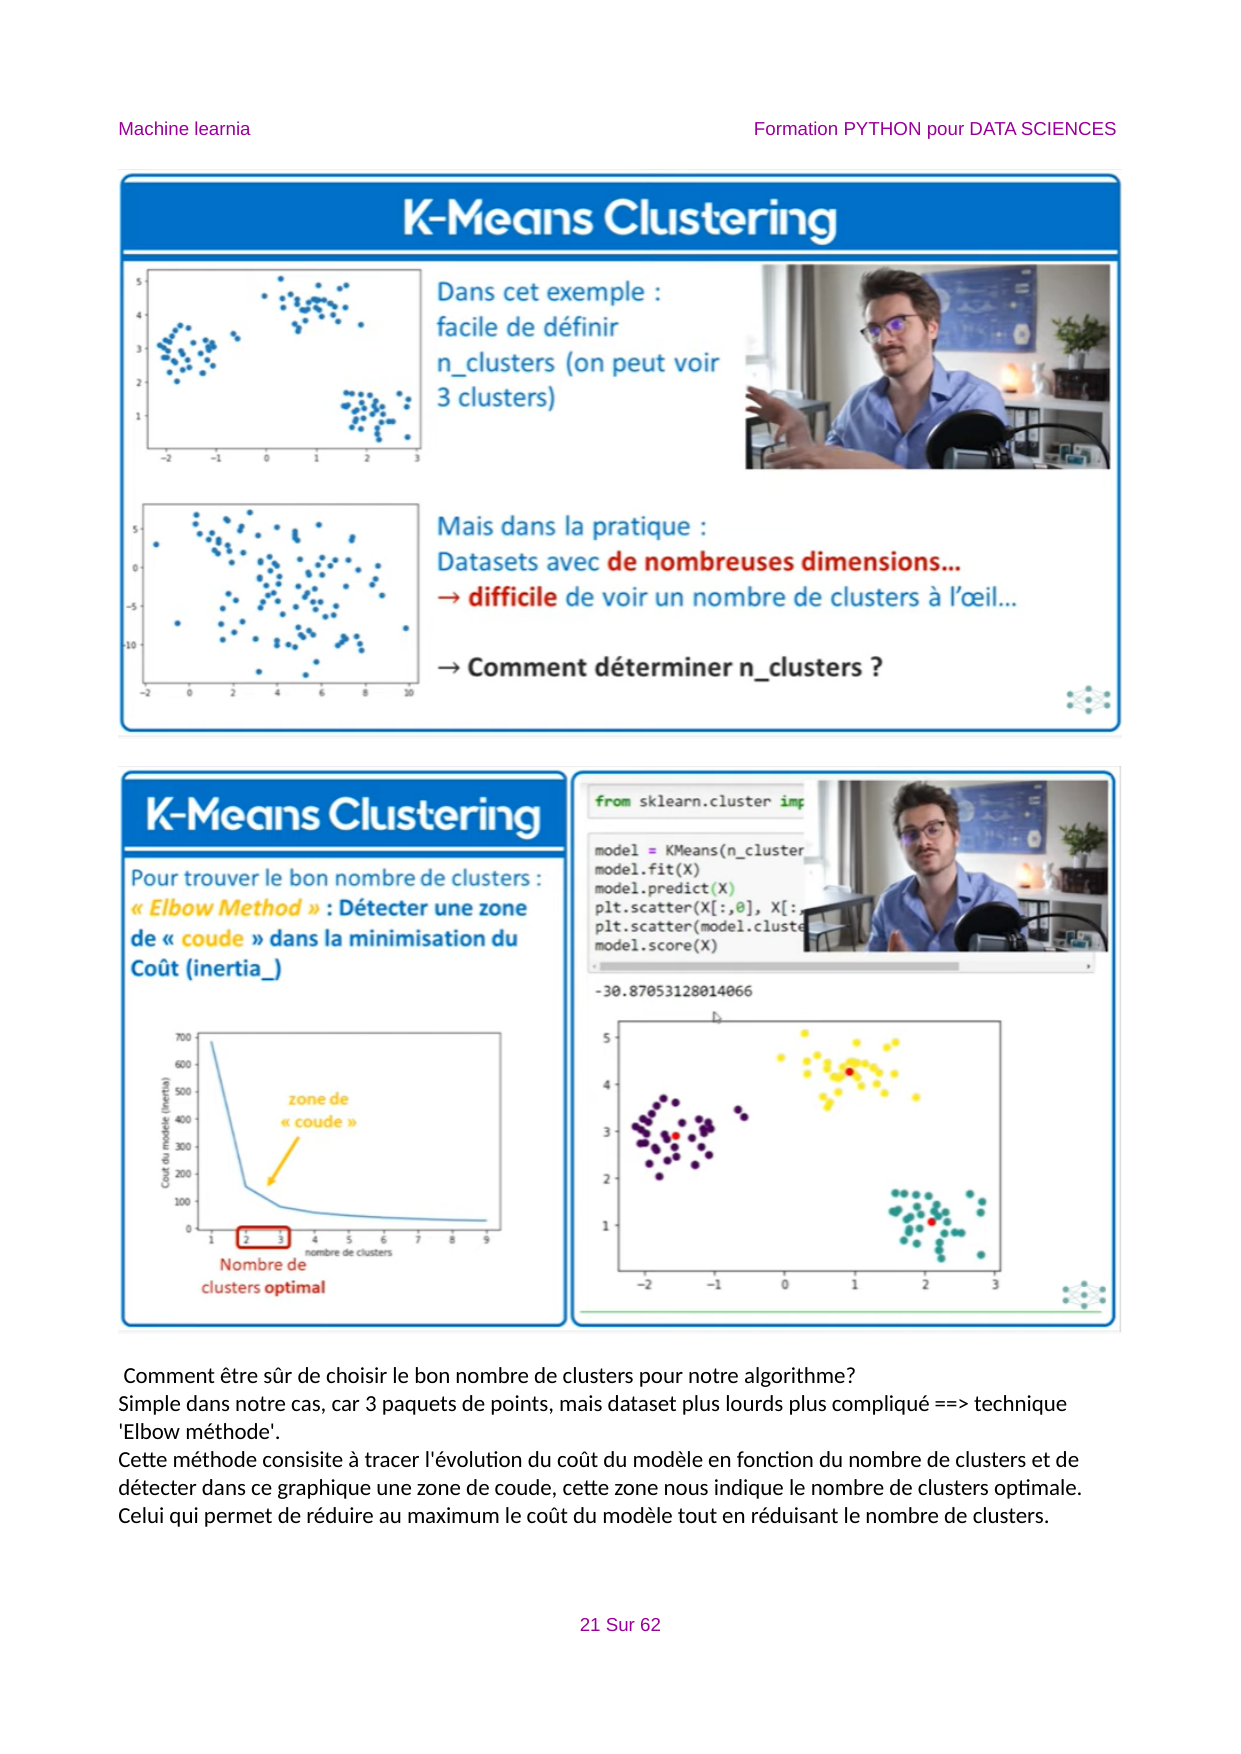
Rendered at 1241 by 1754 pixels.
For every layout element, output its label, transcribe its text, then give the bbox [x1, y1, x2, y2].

picture [118, 766, 1122, 1334]
text Simple dans notre cas, car 3 paquets de points, mais dataset plus lourds plus compliqué ==> technique 'Elbow méthode'. Cette méthode consisite à tracer l'évolution du coût du modèle en fonction du nombre de clusters et de détecter dans ce graphique une zone de coude, cette zone nous indique le nombre de clusters optimale. Celui qui permet de réduire au maximum le coût du modèle tout en réduisant le nombre de clusters. [118, 1389, 1122, 1529]
picture [118, 169, 1122, 739]
text Comment être sûr de choisir le bon nombre de clusters pour notre algorithme? [118, 1361, 1122, 1389]
